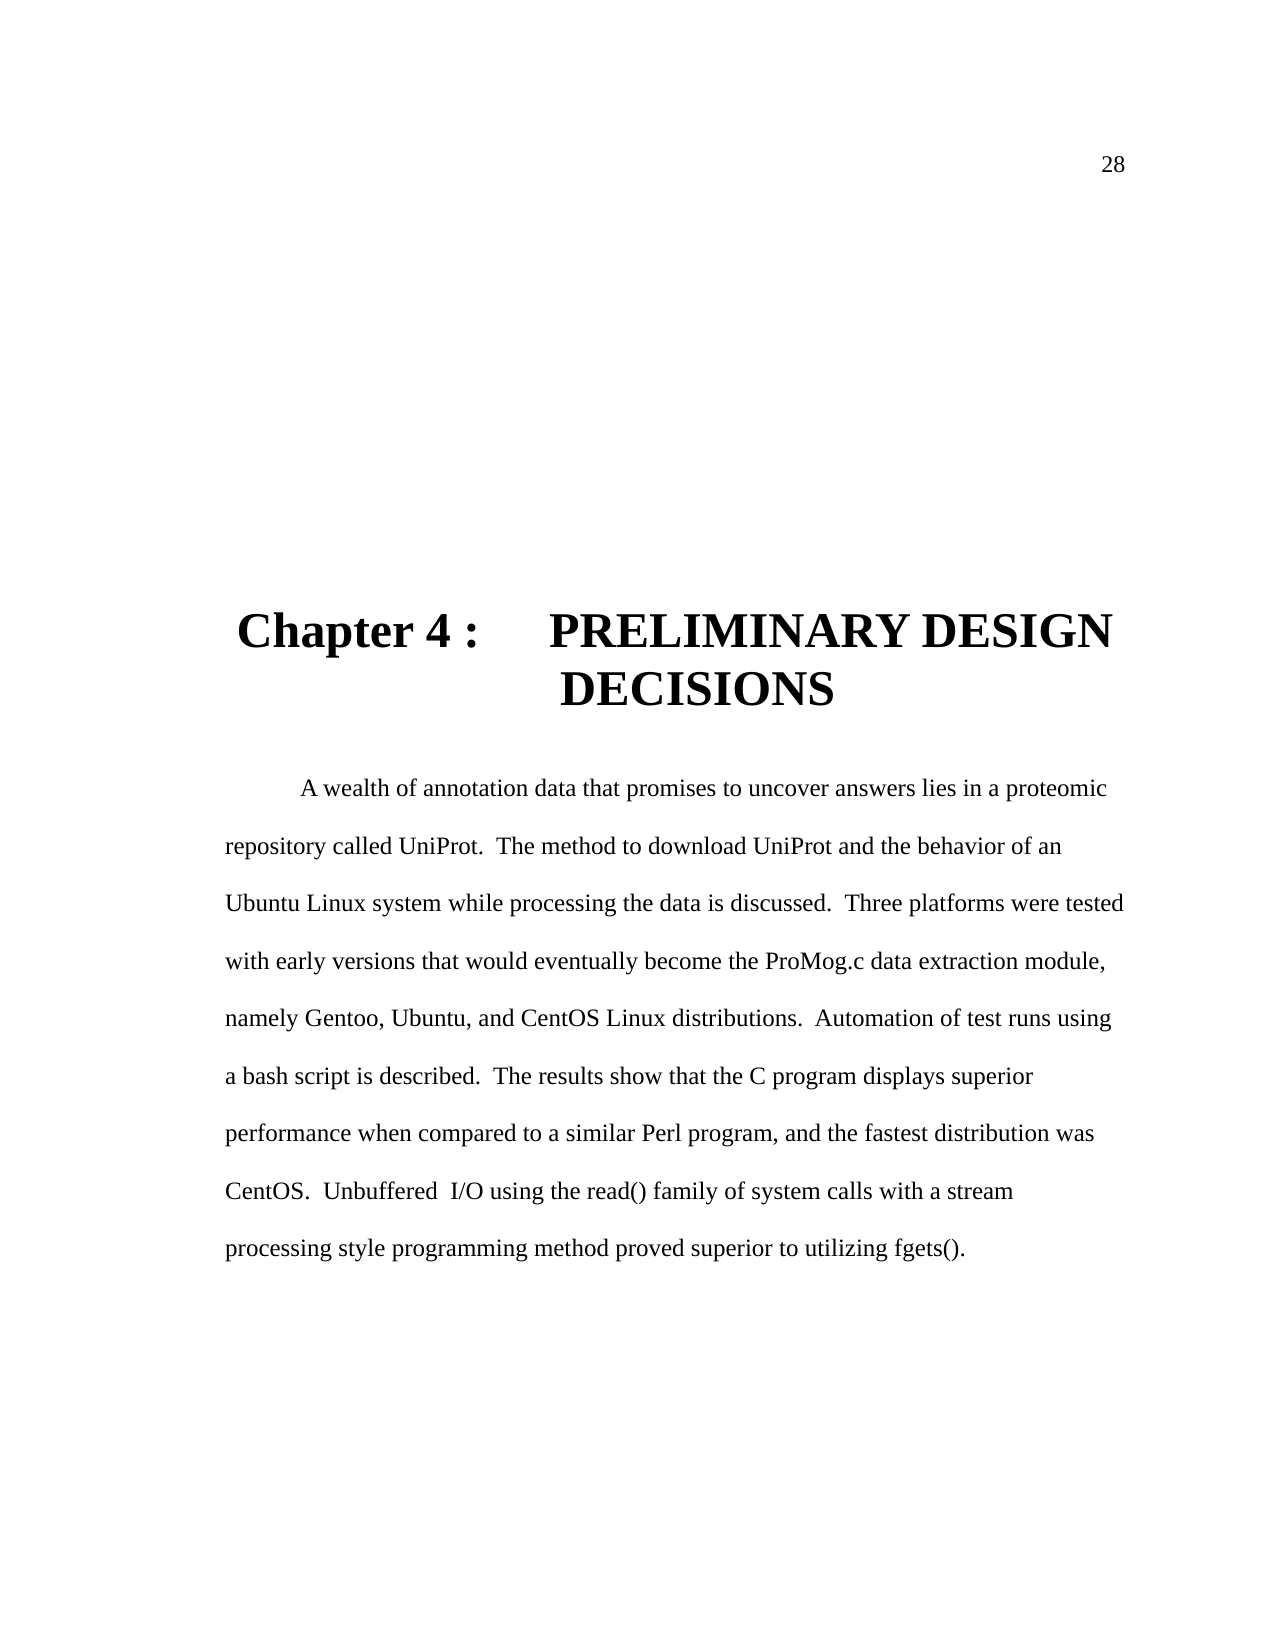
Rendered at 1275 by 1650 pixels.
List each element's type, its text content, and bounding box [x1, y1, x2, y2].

subtitle PRELIMINARY DESIGN DECISIONS [225, 601, 1125, 716]
text A wealth of annotation data that promises to uncover answers lies in a proteomic repository called UniProt. The method to download UniProt and the behavior of an Ubuntu Linux system while processing the data is discussed. Three platforms were tested with early versions that would eventually become the ProMog.c data extraction module, namely Gentoo, Ubuntu, and CentOS Linux distributions. Automation of test runs using a bash script is described. The results show that the C program displays superior performance when compared to a similar Perl program, and the fastest distribution was CentOS. Unbuffered I/O using the read() family of system calls with a stream processing style programming method proved superior to utilizing fgets(). [225, 773, 1125, 1262]
